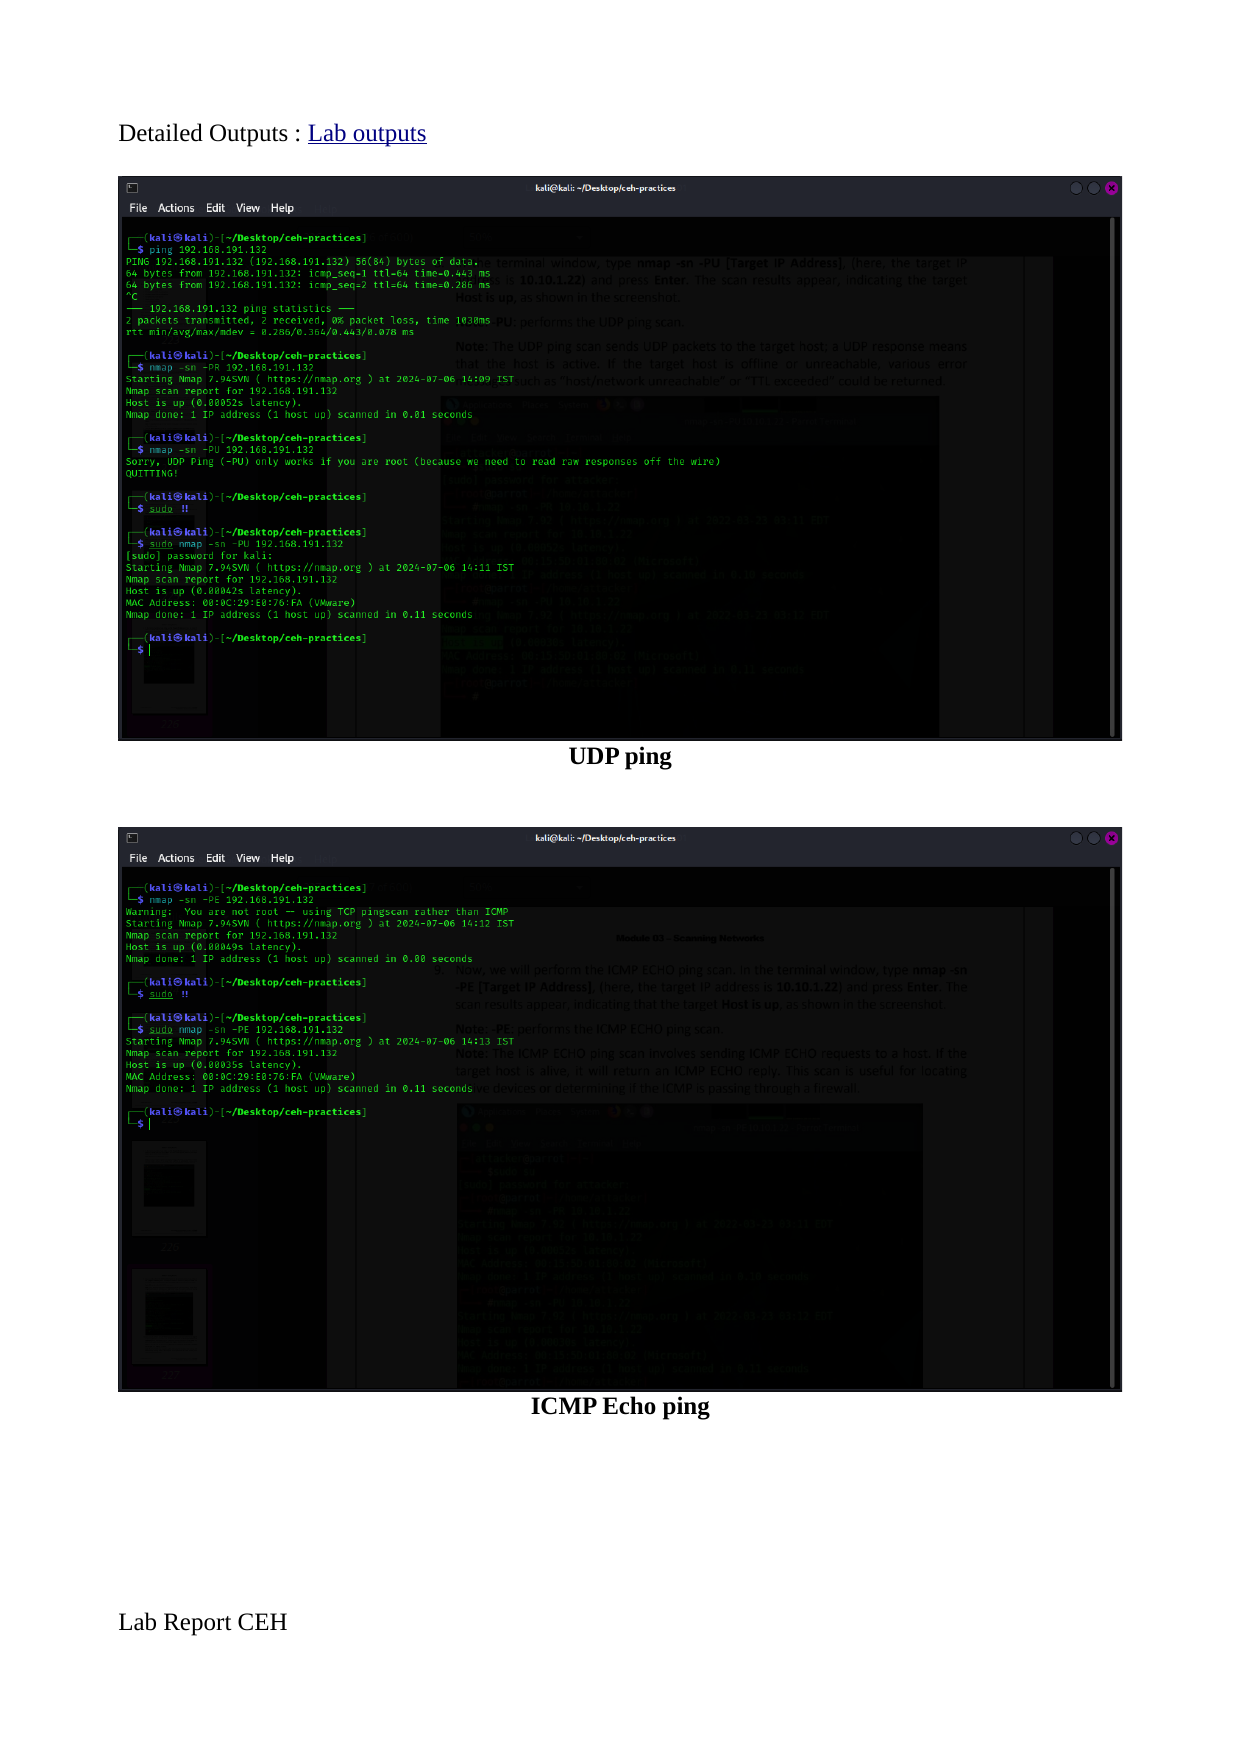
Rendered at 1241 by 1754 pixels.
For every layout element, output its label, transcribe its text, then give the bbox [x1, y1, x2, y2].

picture [118, 176, 1123, 741]
picture [118, 827, 1123, 1392]
text ICMP Echo ping [118, 1392, 1122, 1420]
text UDP ping [118, 741, 1122, 769]
